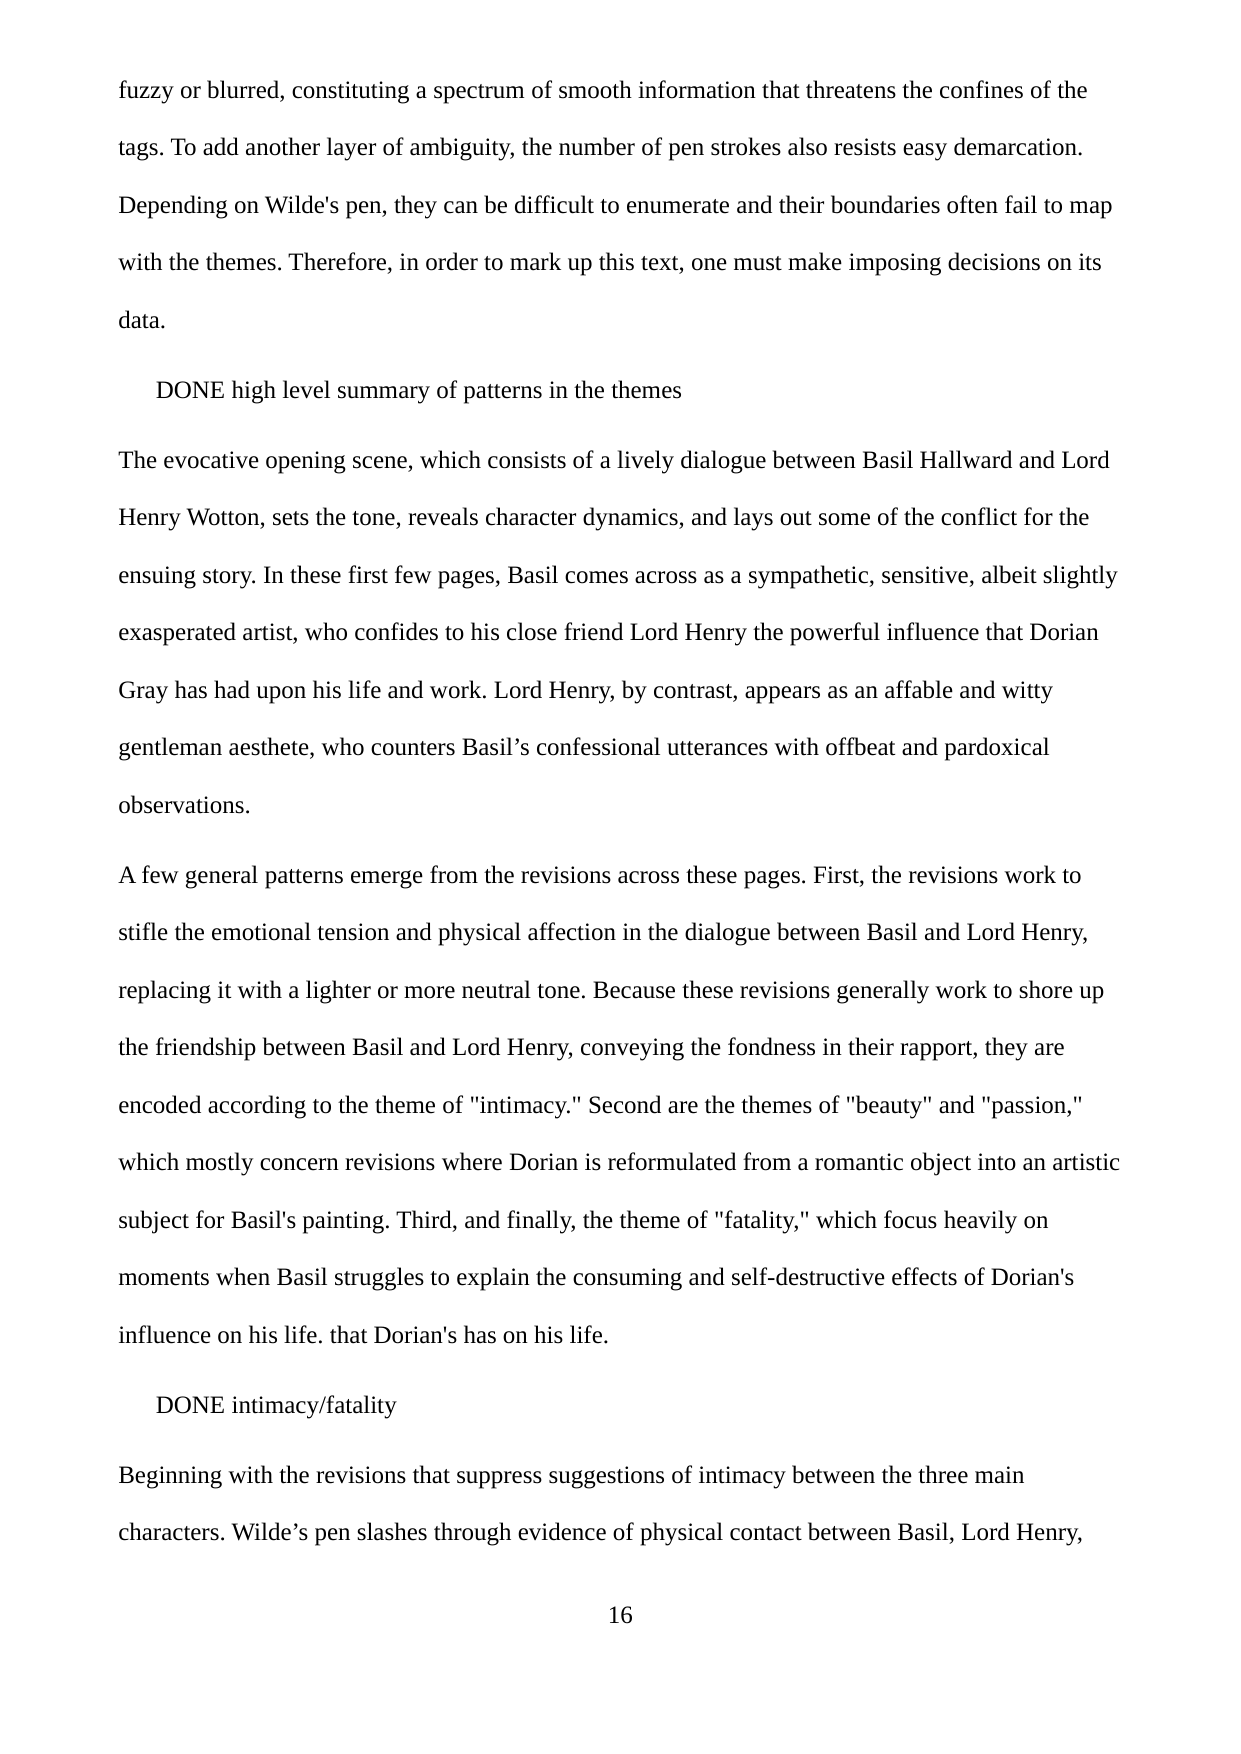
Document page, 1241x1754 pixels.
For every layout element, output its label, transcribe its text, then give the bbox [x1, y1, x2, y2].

text DONE intimacy/fatality [156, 1390, 1122, 1419]
text fuzzy or blurred, constituting a spectrum of smooth information that threatens the confines of the tags. To add another layer of ambiguity, the number of pen strokes also resists easy demarcation. Depending on Wilde's pen, they can be difficult to enumerate and their boundaries often fail to map with the themes. Therefore, in order to mark up this text, one must make imposing decisions on its data. [118, 75, 1122, 334]
text DONE high level summary of patterns in the themes [156, 375, 1122, 404]
text The evocative opening scene, which consists of a lively dialogue between Basil Hallward and Lord Henry Wotton, sets the tone, reveals character dynamics, and lays out some of the conflict for the ensuing story. In these first few pages, Basil comes across as a sympathetic, sensitive, albeit slightly exasperated artist, who confides to his close friend Lord Henry the powerful influence that Dorian Gray has had upon his life and work. Lord Henry, by contrast, appears as an affable and witty gentleman aesthete, who counters Basil’s confessional utterances with offbeat and pardoxical observations. [118, 445, 1122, 819]
text A few general patterns emerge from the revisions across these pages. First, the revisions work to stifle the emotional tension and physical affection in the dialogue between Basil and Lord Henry, replacing it with a lighter or more neutral tone. Because these revisions generally work to shore up the friendship between Basil and Lord Henry, conveying the fondness in their rapport, they are encoded according to the theme of "intimacy." Second are the themes of "beauty" and "passion," which mostly concern revisions where Dorian is reformulated from a romantic object into an artistic subject for Basil's painting. Third, and finally, the theme of "fatality," which focus heavily on moments when Basil struggles to explain the consuming and self-destructive effects of Dorian's influence on his life. that Dorian's has on his life. [118, 860, 1122, 1349]
text Beginning with the revisions that suppress suggestions of intimacy between the three main characters. Wilde’s pen slashes through evidence of physical contact between Basil, Lord Henry, [118, 1460, 1122, 1546]
